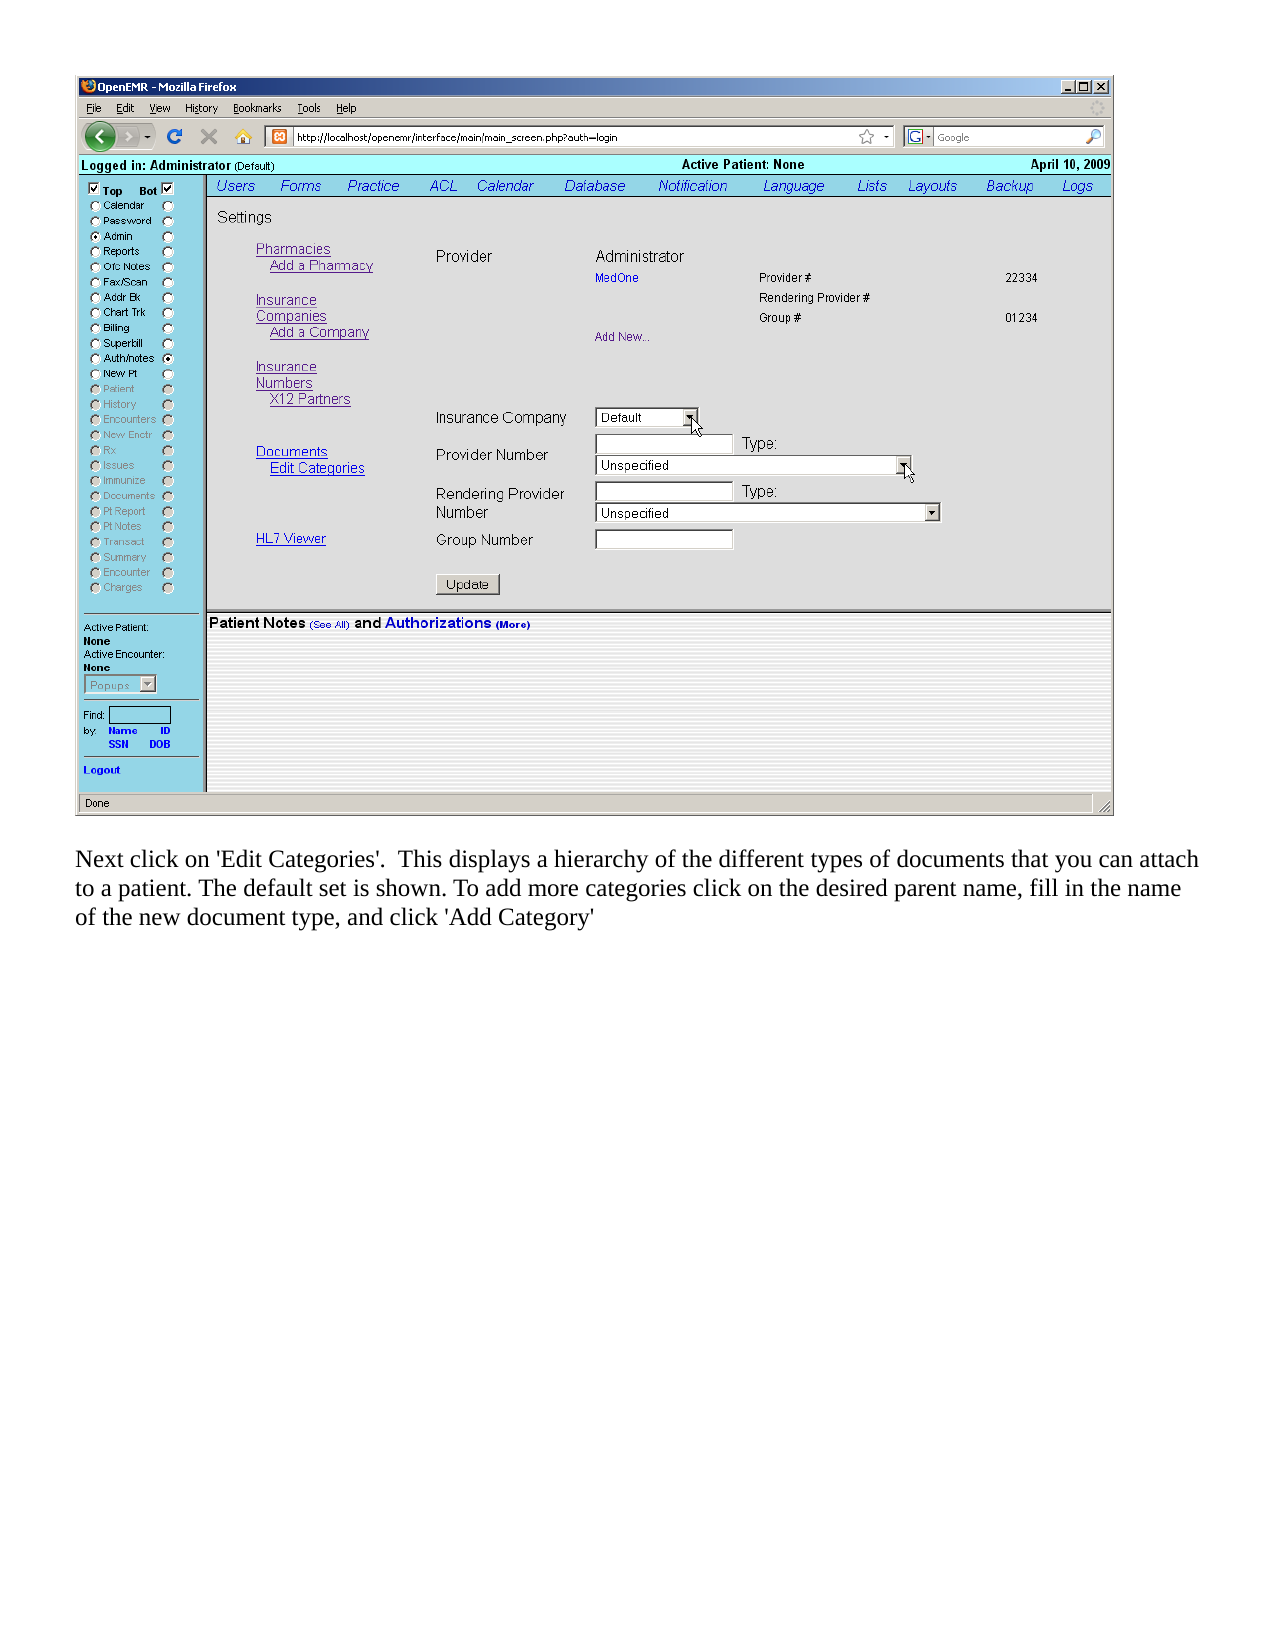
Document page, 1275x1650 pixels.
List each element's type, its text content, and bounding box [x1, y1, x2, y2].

text Next click on 'Edit Categories'. This displays a hierarchy of the different types of documents that you can attach to a patient. The default set is shown. To add more categories click on the desired parent name, fill in the name of the new document type, and click 'Add Category' [75, 844, 1200, 930]
picture [75, 75, 1114, 816]
